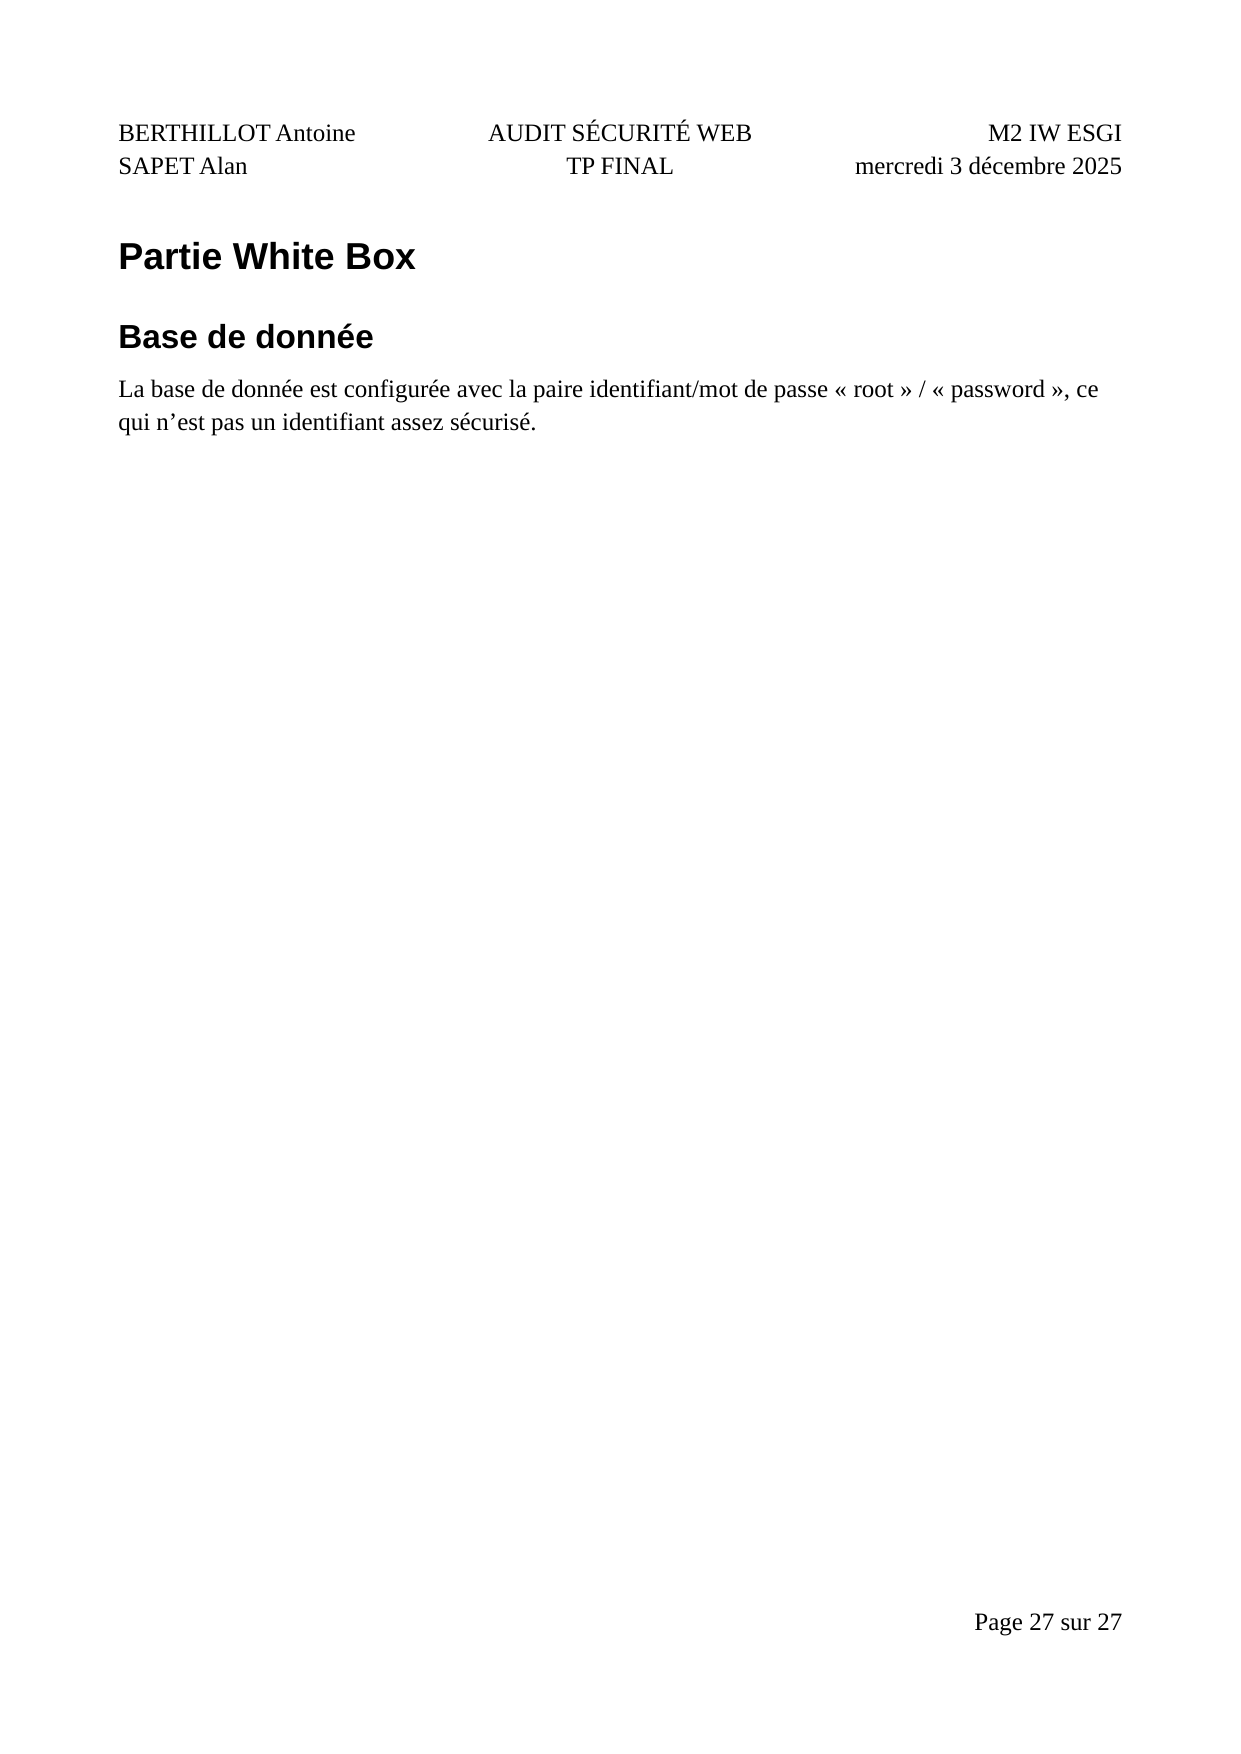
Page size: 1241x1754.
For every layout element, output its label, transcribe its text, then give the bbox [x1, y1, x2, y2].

subtitle Base de donnée [118, 317, 1122, 356]
subtitle Partie White Box [118, 234, 1122, 277]
text La base de donnée est configurée avec la paire identifiant/mot de passe « root » / « password », ce qui n’est pas un identifiant assez sécurisé. [118, 374, 1122, 436]
